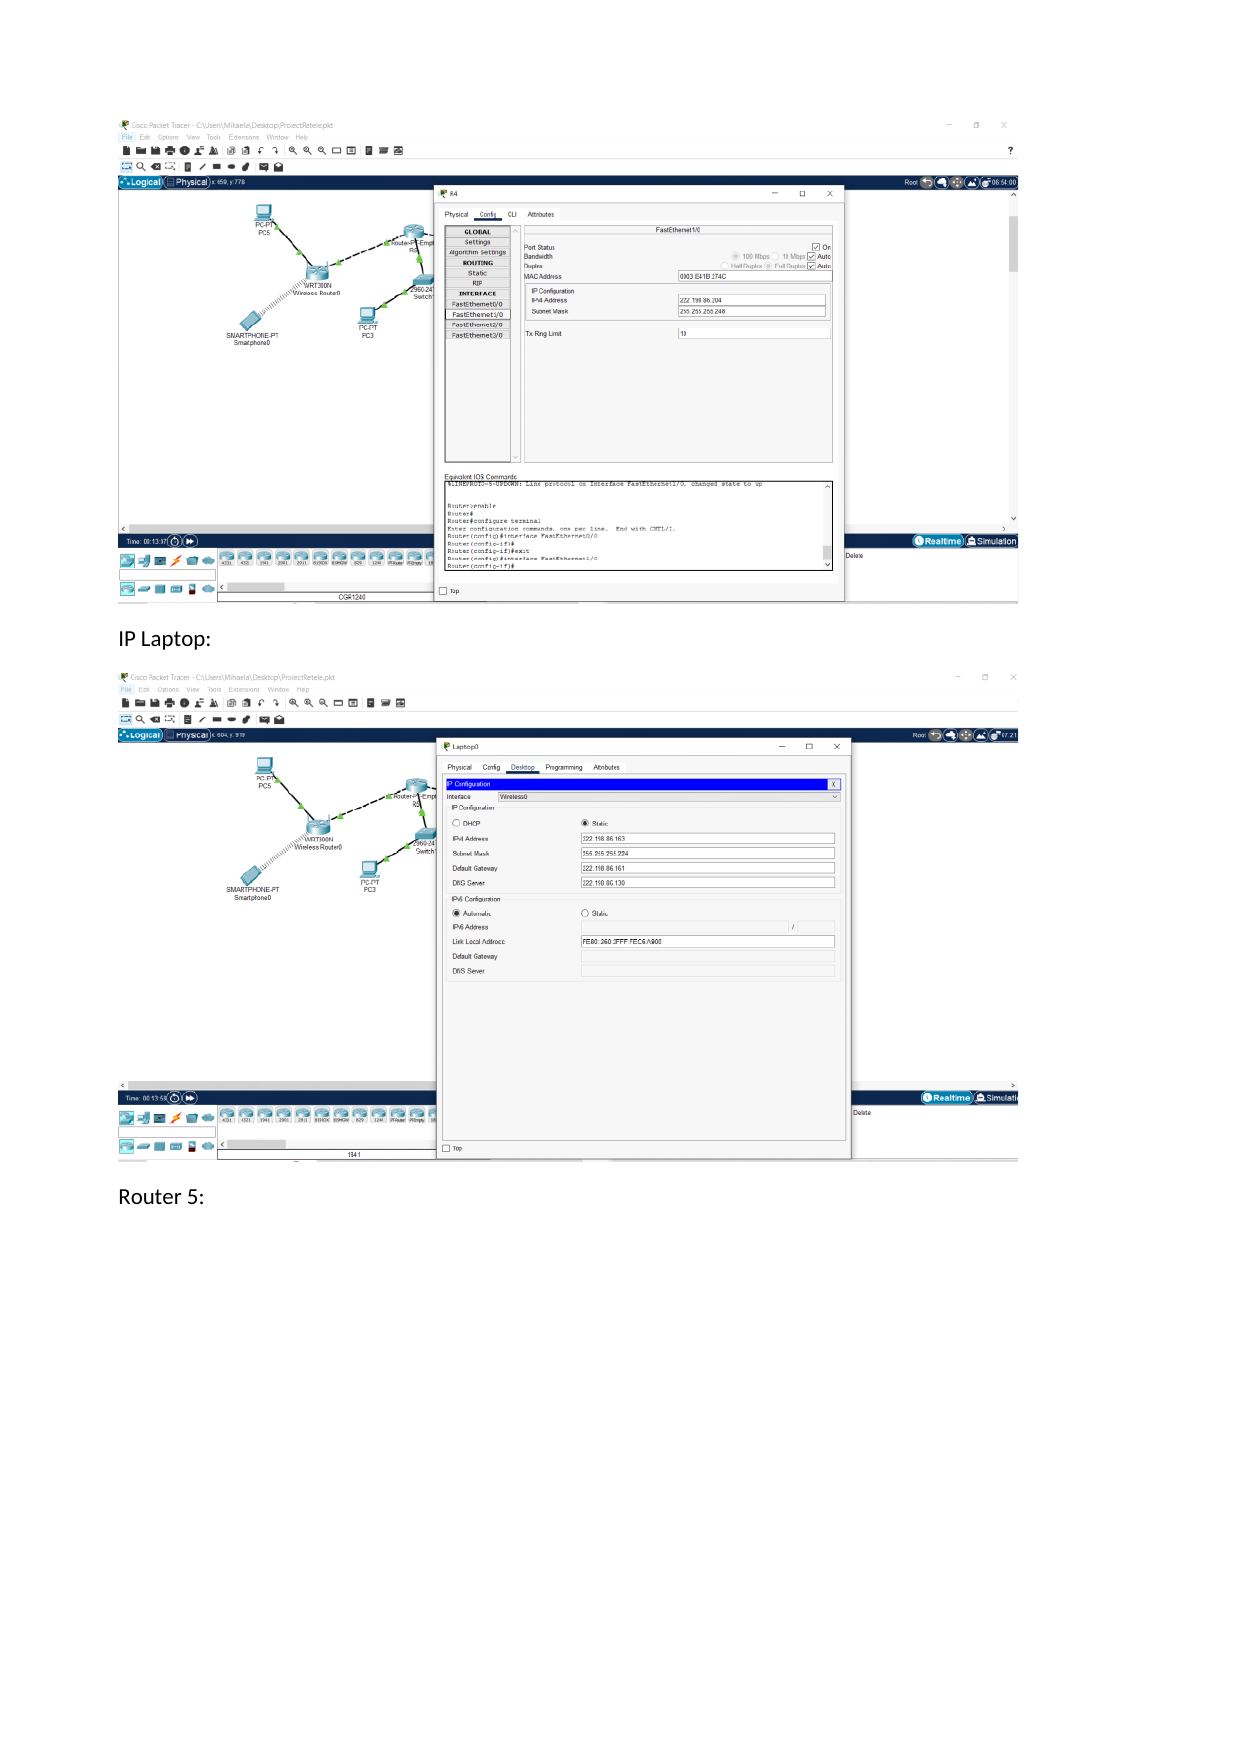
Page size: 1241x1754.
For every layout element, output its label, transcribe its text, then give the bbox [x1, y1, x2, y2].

text Router 5: [118, 1182, 1122, 1210]
text IP Laptop: [118, 624, 1122, 652]
